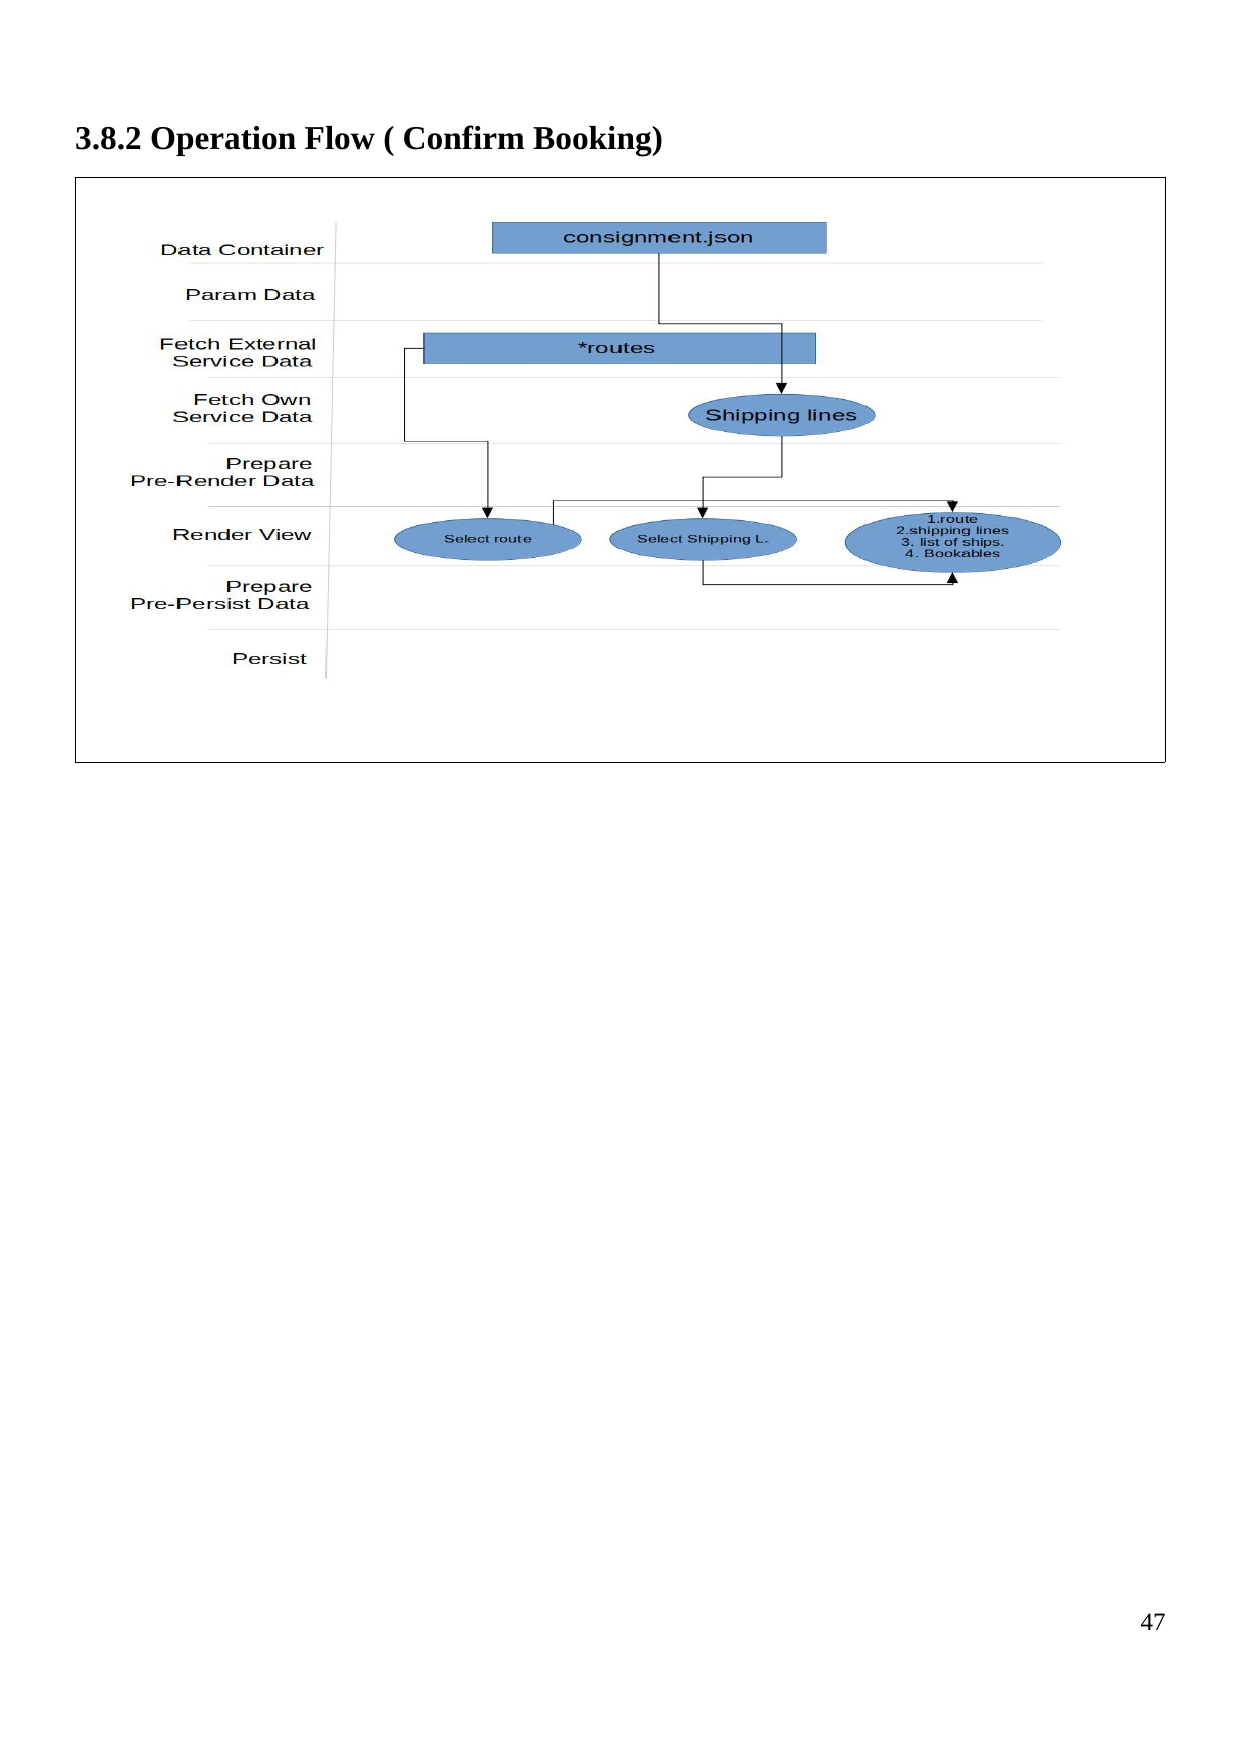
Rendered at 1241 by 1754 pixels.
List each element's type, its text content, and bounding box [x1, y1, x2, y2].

text 3.8.2 Operation Flow ( Confirm Booking) [75, 118, 1165, 156]
picture [81, 191, 1161, 699]
table_header [76, 178, 1165, 762]
